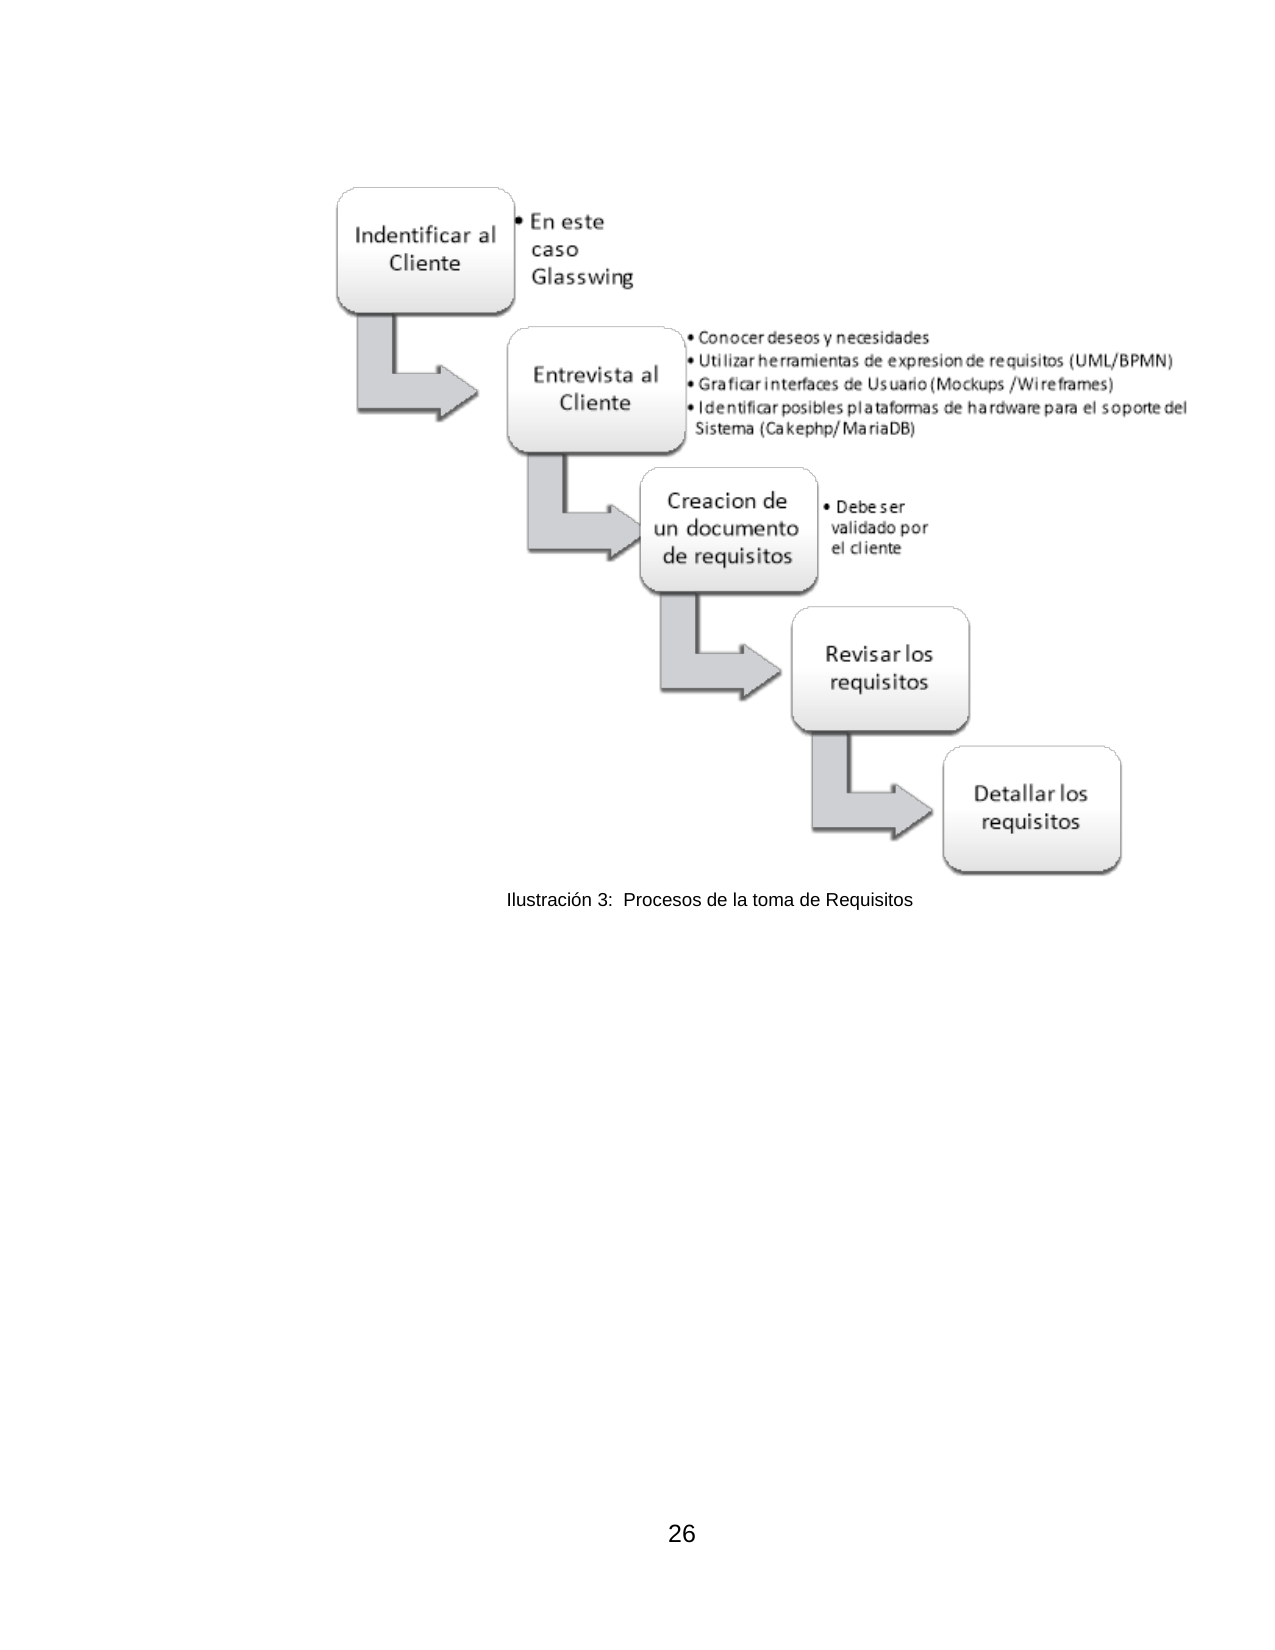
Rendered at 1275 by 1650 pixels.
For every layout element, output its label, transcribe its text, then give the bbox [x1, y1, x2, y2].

picture [255, 180, 1202, 884]
text Ilustración 3: Procesos de la toma de Requisitos [245, 889, 1174, 910]
